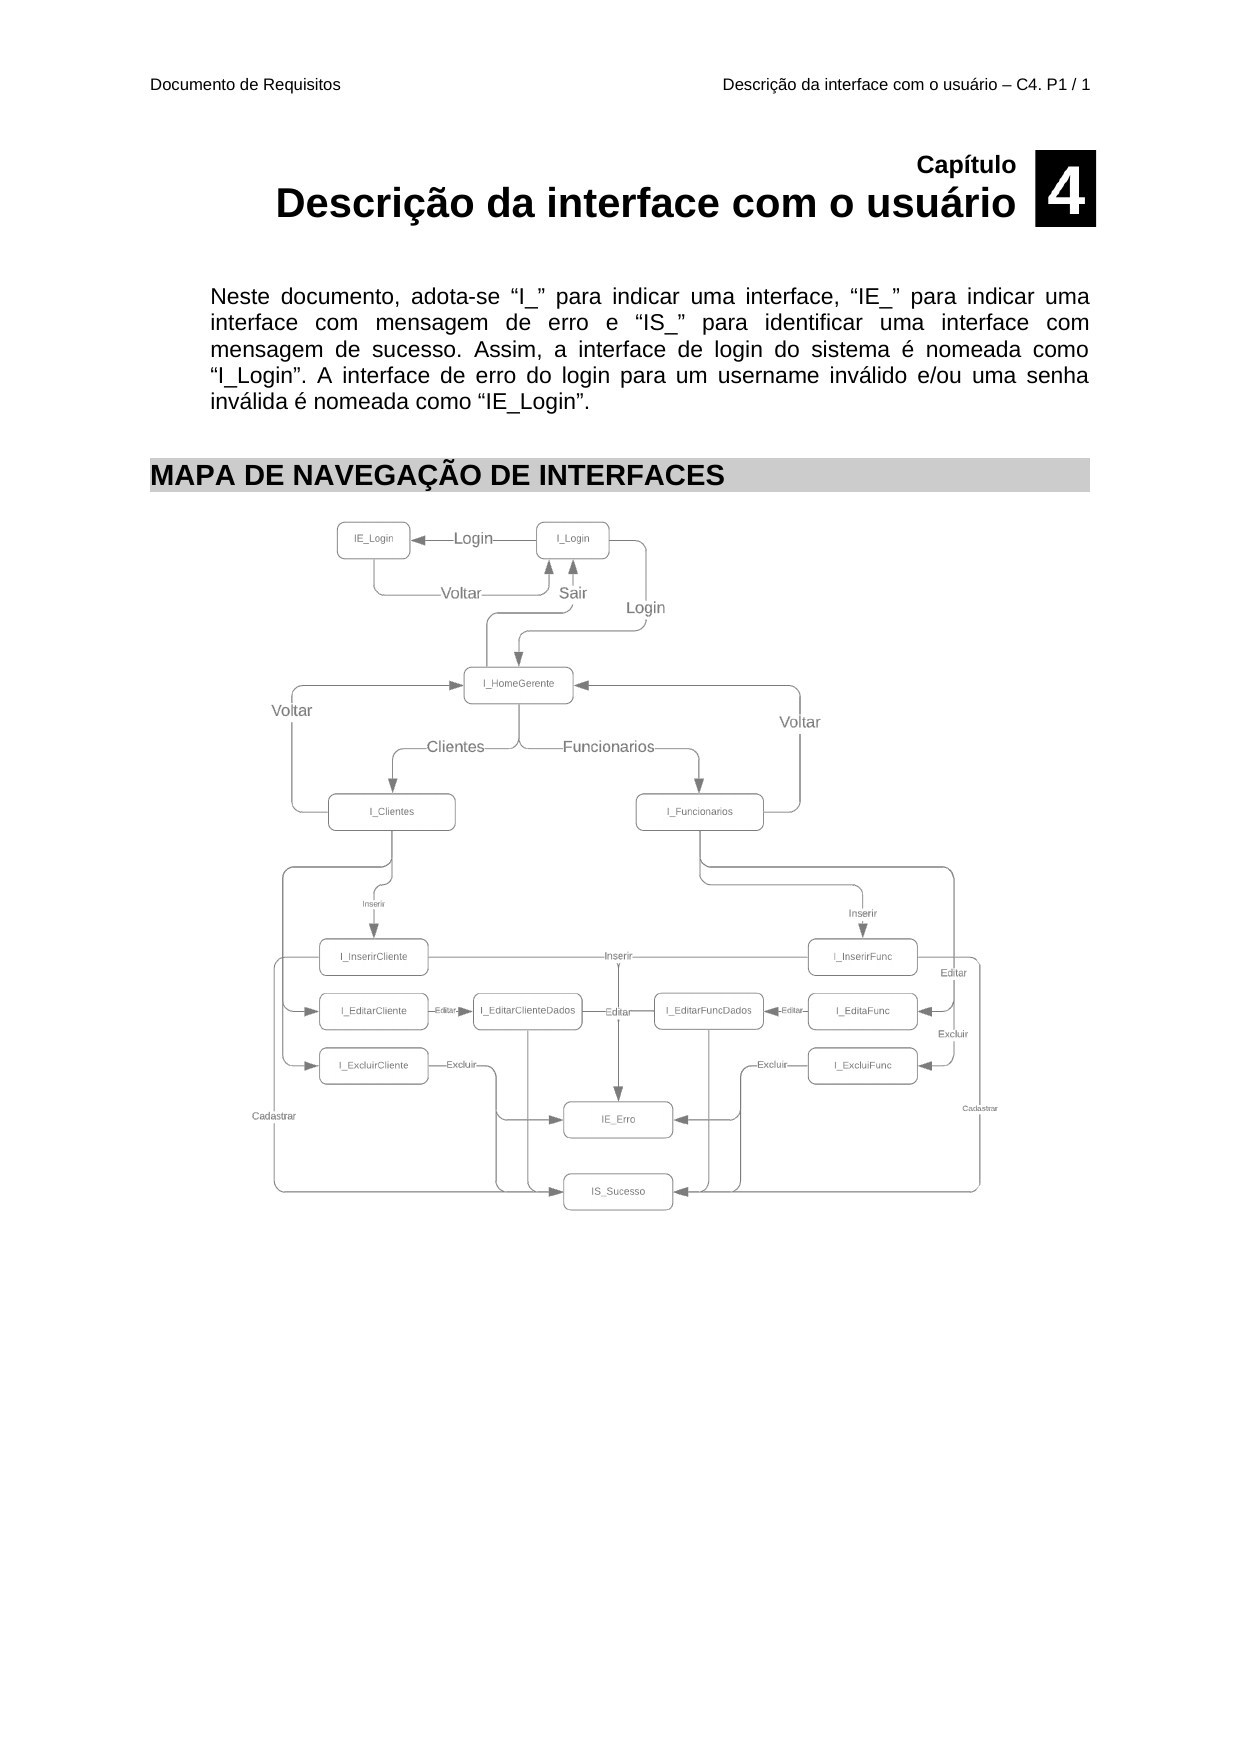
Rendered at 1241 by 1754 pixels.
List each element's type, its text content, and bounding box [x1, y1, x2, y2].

picture [150, 504, 1091, 1267]
subtitle MAPA DE NAVEGAÇÃO DE INTERFACES [150, 458, 1090, 492]
subtitle Descrição da interface com o usuário [150, 179, 1035, 227]
text Neste documento, adota-se “I_” para indicar uma interface, “IE_” para indicar uma interface com mensagem de erro e “IS_” para identificar uma interface com mensagem de sucesso. Assim, a interface de login do sistema é nomeada como “I_Login”. A interface de erro do login para um username inválido e/ou uma senha inválida é nomeada como “IE_Login”. [210, 283, 1090, 415]
text Capítulo [210, 150, 1035, 179]
